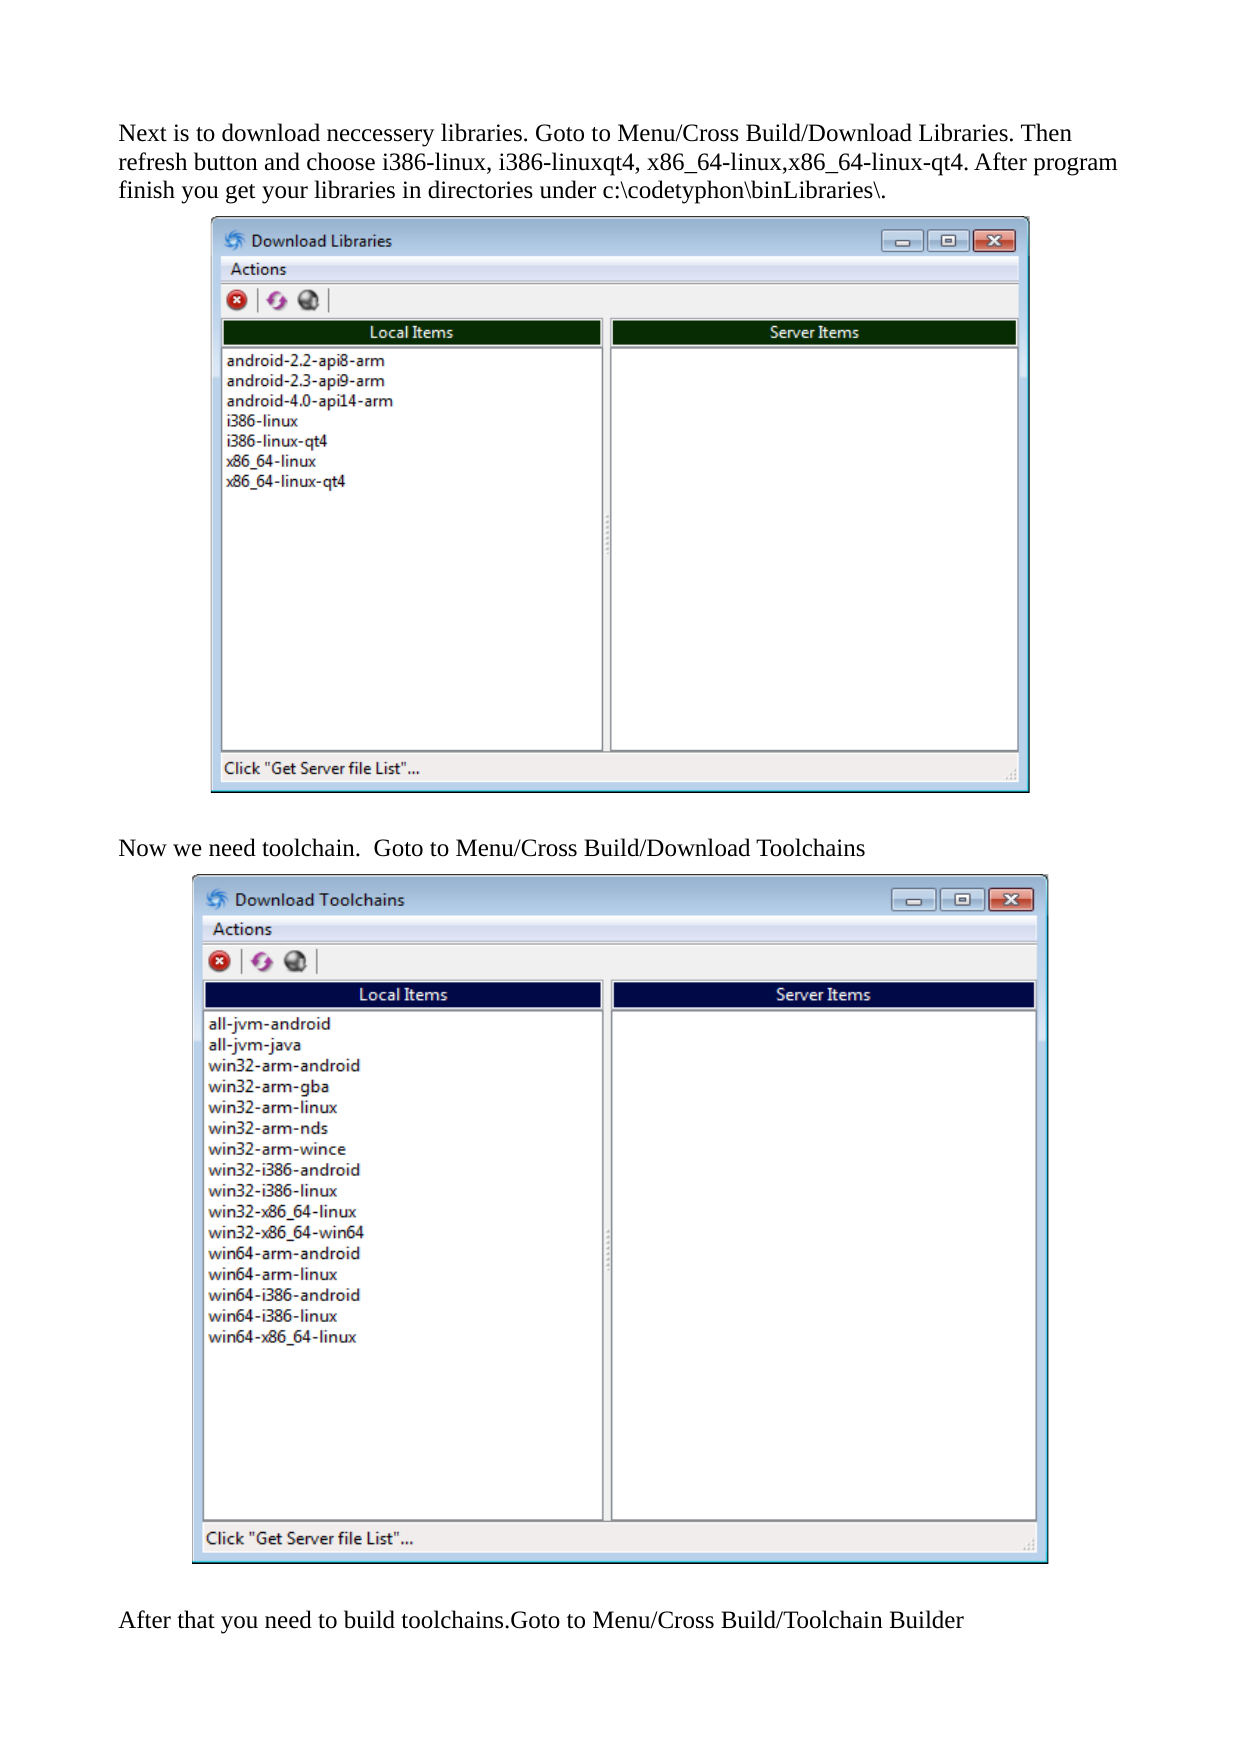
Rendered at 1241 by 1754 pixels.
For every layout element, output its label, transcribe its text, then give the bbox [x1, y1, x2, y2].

picture [192, 874, 1049, 1564]
text Now we need toolchain. Goto to Menu/Cross Build/Download Toolchains [118, 833, 1122, 862]
text Next is to download neccessery libraries. Goto to Menu/Cross Build/Download Libraries. Then refresh button and choose i386-linux, i386-linuxqt4, x86_64-linux,x86_64-linux-qt4. After program finish you get your libraries in directories under c:\codetyphon\binLibraries\. [118, 118, 1122, 204]
picture [210, 216, 1030, 793]
text After that you need to build toolchains.Goto to Menu/Cross Build/Toolchain Builder [118, 1605, 1122, 1634]
